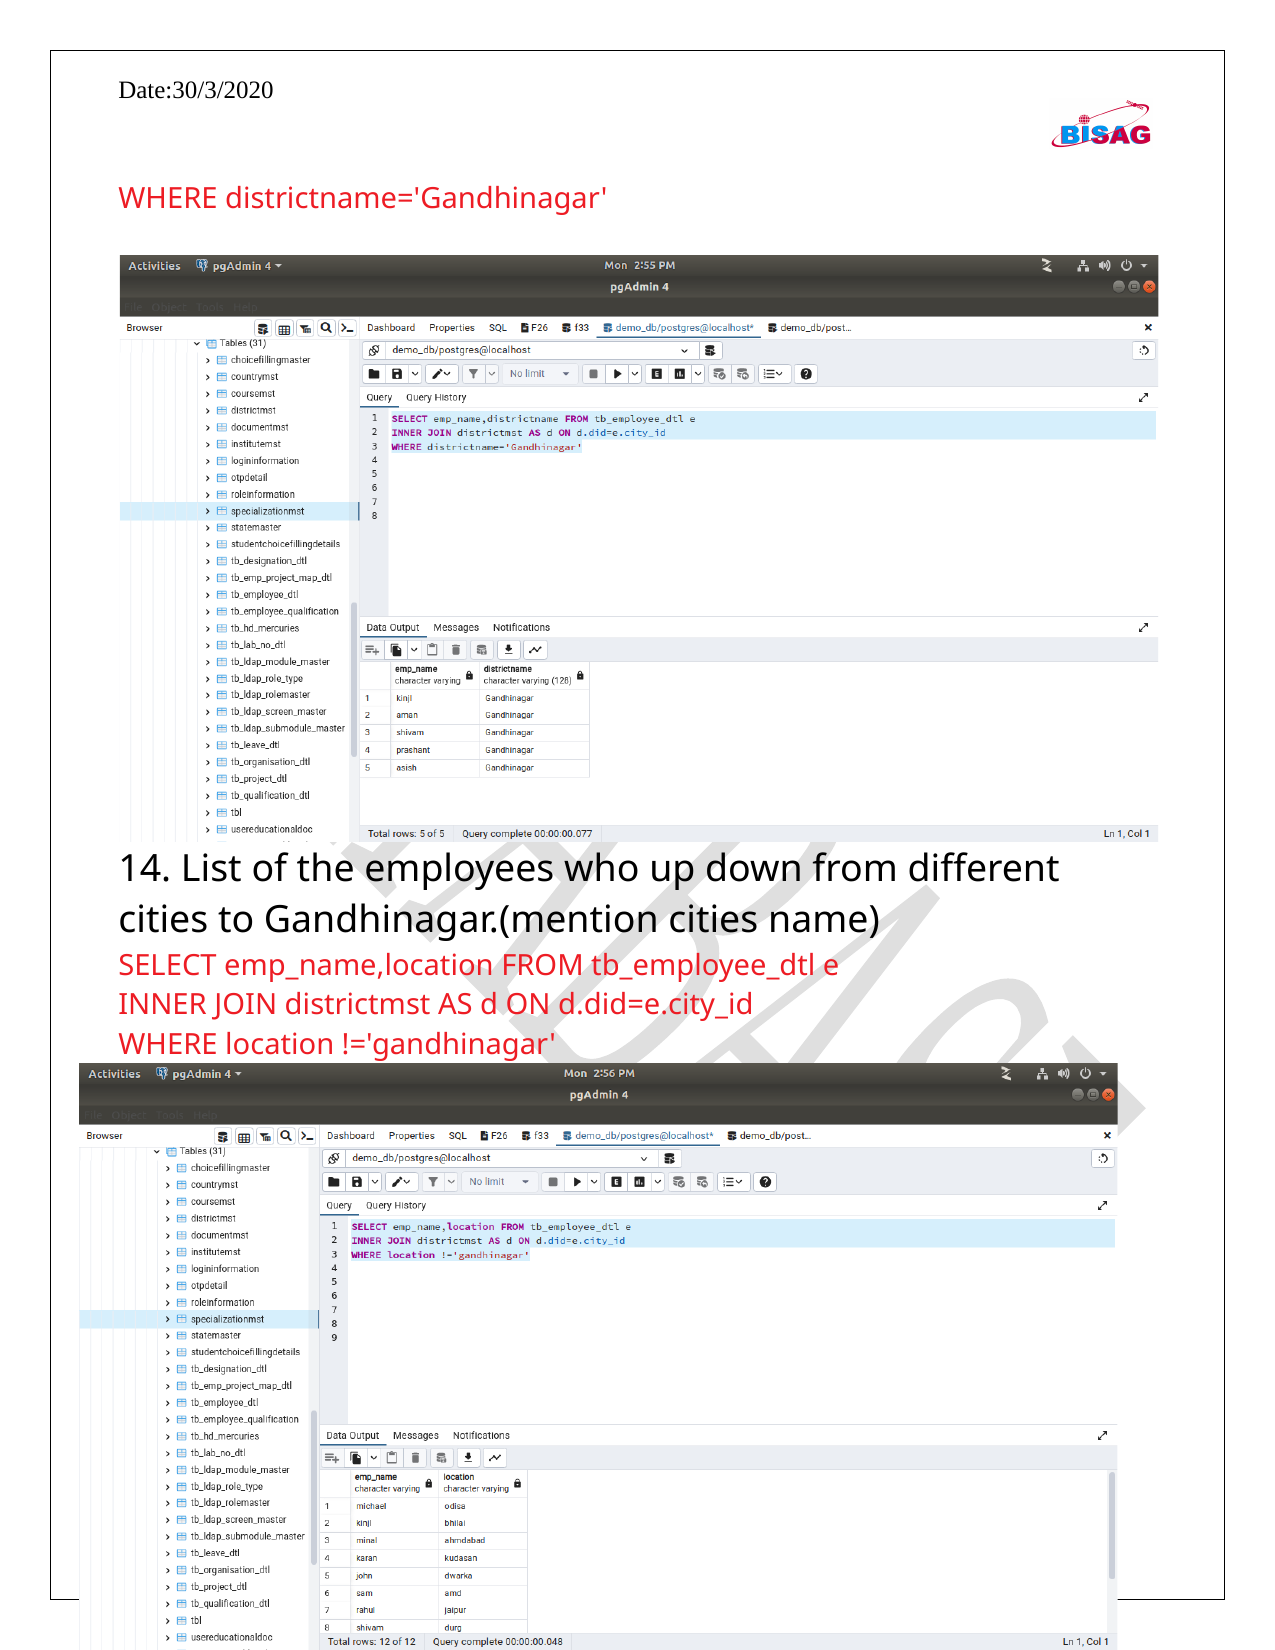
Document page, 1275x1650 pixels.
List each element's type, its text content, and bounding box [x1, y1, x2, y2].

text WHERE location !='gandhinagar' [927, 1023, 1020, 1063]
text INNER JOIN districtmst AS d ON d.did=e.city_id [846, 983, 984, 1023]
text SELECT emp_name,location FROM tb_employee_dtl e [712, 944, 847, 983]
text SELECT emp_name,location FROM tb_employee_dtl e [601, 944, 696, 983]
text SELECT emp_name,location FROM tb_employee_dtl e [817, 944, 878, 983]
text SELECT emp_name,location FROM tb_employee_dtl e [511, 944, 609, 983]
text WHERE location !='gandhinagar' [118, 1023, 547, 1063]
text INNER JOIN districtmst AS d ON d.did=e.city_id [683, 983, 797, 1023]
text INNER JOIN districtmst AS d ON d.did=e.city_id [508, 983, 570, 1014]
text WHERE location !='gandhinagar' [1009, 1023, 1157, 1063]
picture [119, 255, 1159, 842]
text INNER JOIN districtmst AS d ON d.did=e.city_id [957, 1000, 1020, 1023]
text WHERE districtname='Gandhinagar' [118, 177, 1157, 217]
text SELECT emp_name,location FROM tb_employee_dtl e [876, 944, 1157, 983]
text 14. List of the employees who up down from different cities to Gandhinagar.(mention cities name) [118, 217, 1157, 944]
text INNER JOIN districtmst AS d ON d.did=e.city_id [118, 983, 514, 1023]
text SELECT emp_name,location FROM tb_employee_dtl e [118, 944, 511, 983]
picture [1048, 98, 1154, 149]
text INNER JOIN districtmst AS d ON d.did=e.city_id [766, 983, 848, 1023]
text WHERE location !='gandhinagar' [638, 1023, 745, 1063]
text INNER JOIN districtmst AS d ON d.did=e.city_id [561, 983, 685, 1023]
text INNER JOIN districtmst AS d ON d.did=e.city_id [1028, 983, 1157, 1023]
text WHERE location !='gandhinagar' [815, 1023, 930, 1063]
picture [79, 1063, 1118, 1650]
text WHERE location !='gandhinagar' [751, 1023, 817, 1063]
text WHERE location !='gandhinagar' [555, 1023, 650, 1058]
